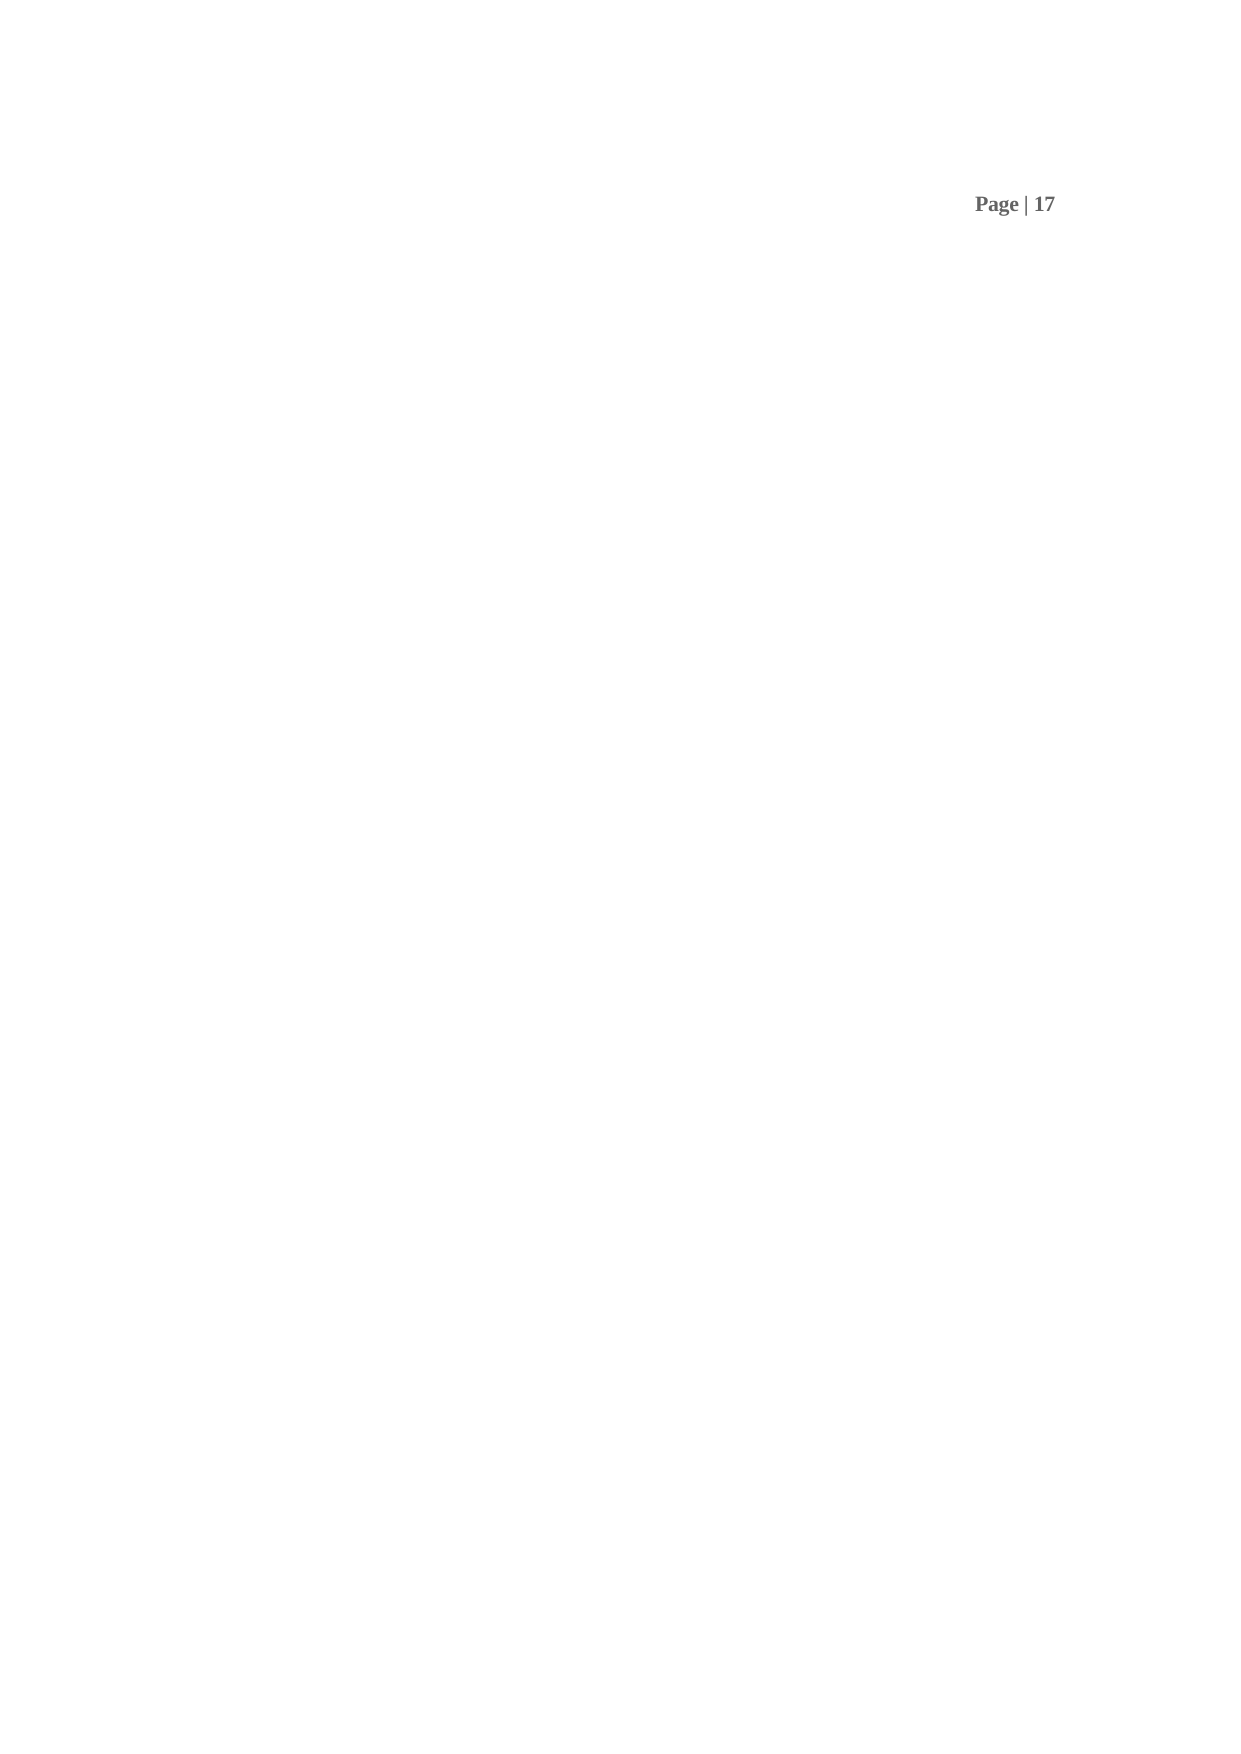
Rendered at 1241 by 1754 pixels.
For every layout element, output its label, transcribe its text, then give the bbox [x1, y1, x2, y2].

text Page | 17 [150, 189, 1068, 217]
